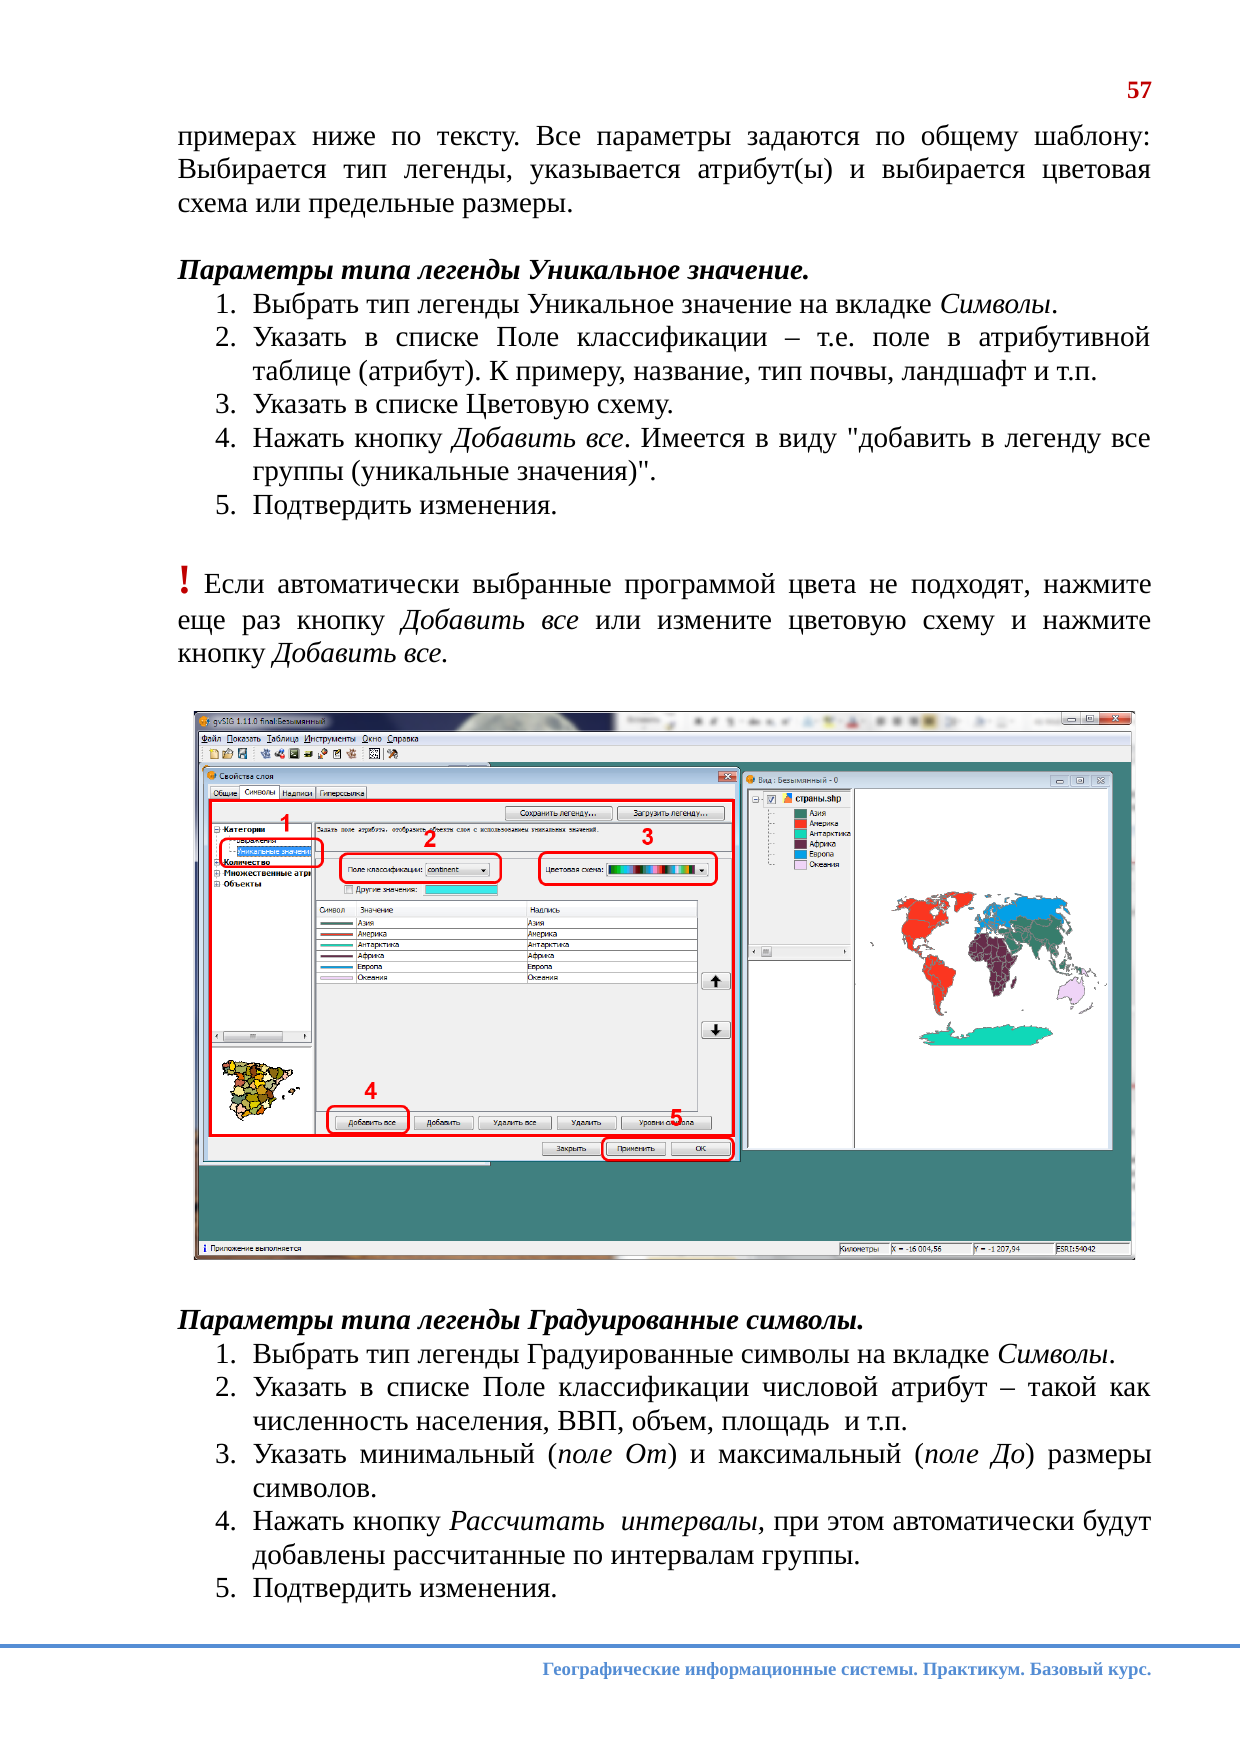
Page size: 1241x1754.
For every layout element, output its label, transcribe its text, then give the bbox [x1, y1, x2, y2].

list Указать в списке Поле классификации числовой атрибут – такой как численность населения, ВВП, объем, площадь и т.п. [215, 1369, 1152, 1436]
list Нажать кнопку Рассчитать интервалы, при этом автоматически будут добавлены рассчитанные по интервалам группы. [215, 1503, 1152, 1571]
list Указать в списке Цветовую схему. [215, 386, 1152, 420]
text Параметры типа легенды Уникальное значение. [177, 252, 1152, 286]
list Указать минимальный (поле От) и максимальный (поле До) размеры символов. [215, 1436, 1152, 1503]
list Нажать кнопку Добавить все. Имеется в виду "добавить в легенду все группы (уникальные значения)". [215, 420, 1152, 487]
text Параметры типа легенды Градуированные символы. [177, 1302, 1152, 1336]
list Подтвердить изменения. [215, 1571, 1152, 1604]
list Выбрать тип легенды Градуированные символы на вкладке Символы. [215, 1336, 1152, 1369]
text ! Если автоматически выбранные программой цвета не подходят, нажмите еще раз кнопку Добавить все или измените цветовую схему и нажмите кнопку Добавить все. [177, 554, 1152, 669]
list Указать в списке Поле классификации – т.е. поле в атрибутивной таблице (атрибут). К примеру, название, тип почвы, ландшафт и т.п. [215, 319, 1152, 386]
list Подтвердить изменения. [215, 487, 1152, 521]
picture [193, 711, 1135, 1260]
text примерах ниже по тексту. Все параметры задаются по общему шаблону: Выбирается тип легенды, указывается атрибут(ы) и выбирается цветовая схема или предельные размеры. [177, 118, 1152, 219]
list Выбрать тип легенды Уникальное значение на вкладке Символы. [215, 286, 1152, 319]
